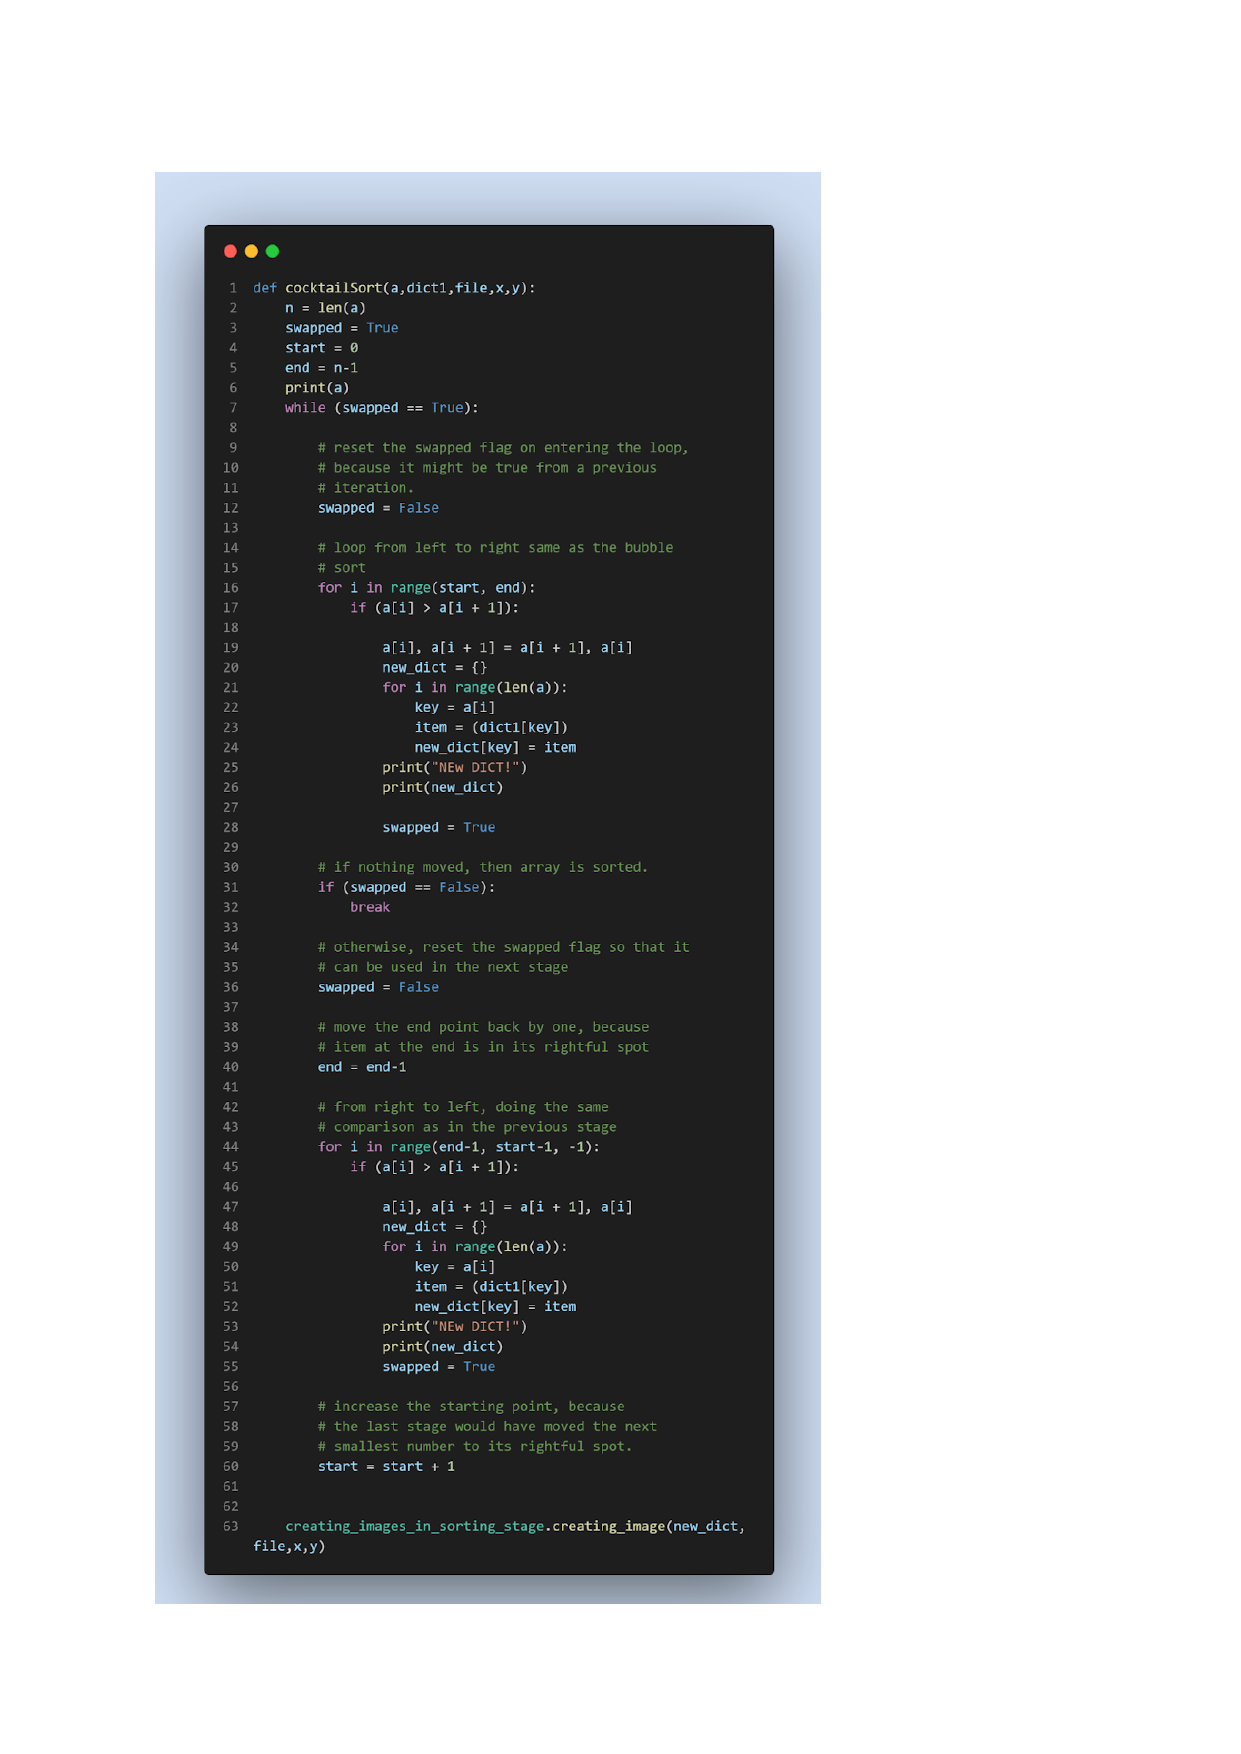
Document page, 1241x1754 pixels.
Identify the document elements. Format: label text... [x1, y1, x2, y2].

text Heap sort is a comparison-based sorting algorithm that works by turning the input list into a binary heap data structure, and then repeatedly extracting the maximum element from the heap and moving that to the end of the sorted list. [150, 150, 1090, 1604]
